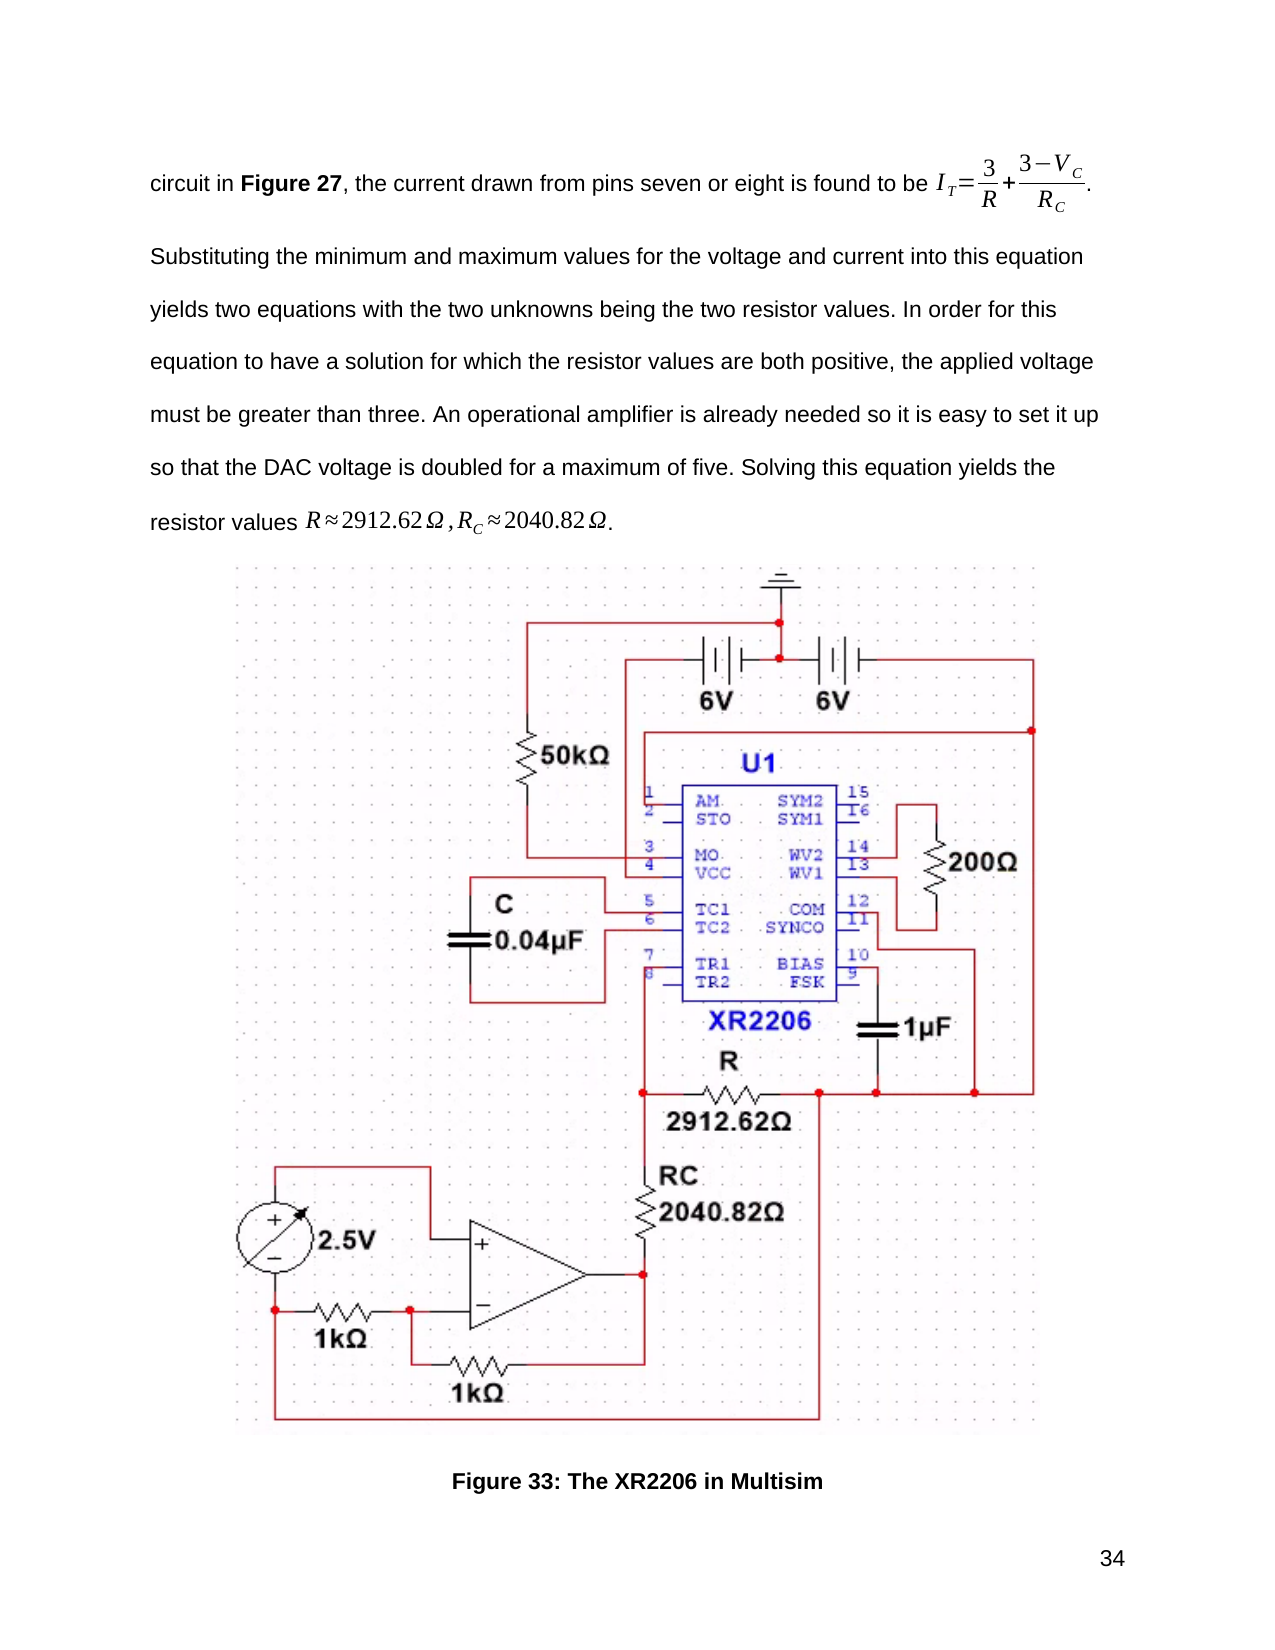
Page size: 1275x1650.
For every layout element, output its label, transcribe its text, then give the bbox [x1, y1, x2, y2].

picture [235, 564, 1040, 1435]
text In order to control which pin is used for frequency generation, pin nine can be used as a select pin [14]. This can be used to alternate between two frequencies quickly. Pins 13 and 14 can be used to select the type of output waveform [14]. This can be used to change between a sinusoidal output and a triangle wave for example. Ideally it would be possible to connect the DAC output of the FPGA directly to the circuit in Figure 28, however the DAC used in this project has two limitations that necessitate the use of an operational amplifier. These limitations are that the DAC cannot sink current and that the DAC is limited to an output voltage of 2.5 V [16]. According to the datasheet for the XR2006 [14], the generated frequency, and the current drawn from pin seven or eight must be within the following range: . To ensure that the current falls within this range, the following calculations will be based on this range: . The range of desired frequencies is the same as the human hearing range, or . Based on the frequency formula above and the maximum current and desired frequency, the capacitor . This capacitor determines the slope of the current-frequency relationship. After circuit analysis of the circuit in Figure 27, the current drawn from pins seven or eight is found to be . Substituting the minimum and maximum values for the voltage and current into this equation yields two equations with the two unknowns being the two resistor values. In order for this equation to have a solution for which the resistor values are both positive, the applied voltage must be greater than three. An operational amplifier is already needed so it is easy to set it up so that the DAC voltage is doubled for a maximum of five. Solving this equation yields the resistor values . [150, 150, 1125, 538]
text Figure 33: The XR2206 in Multisim [150, 1468, 1125, 1494]
